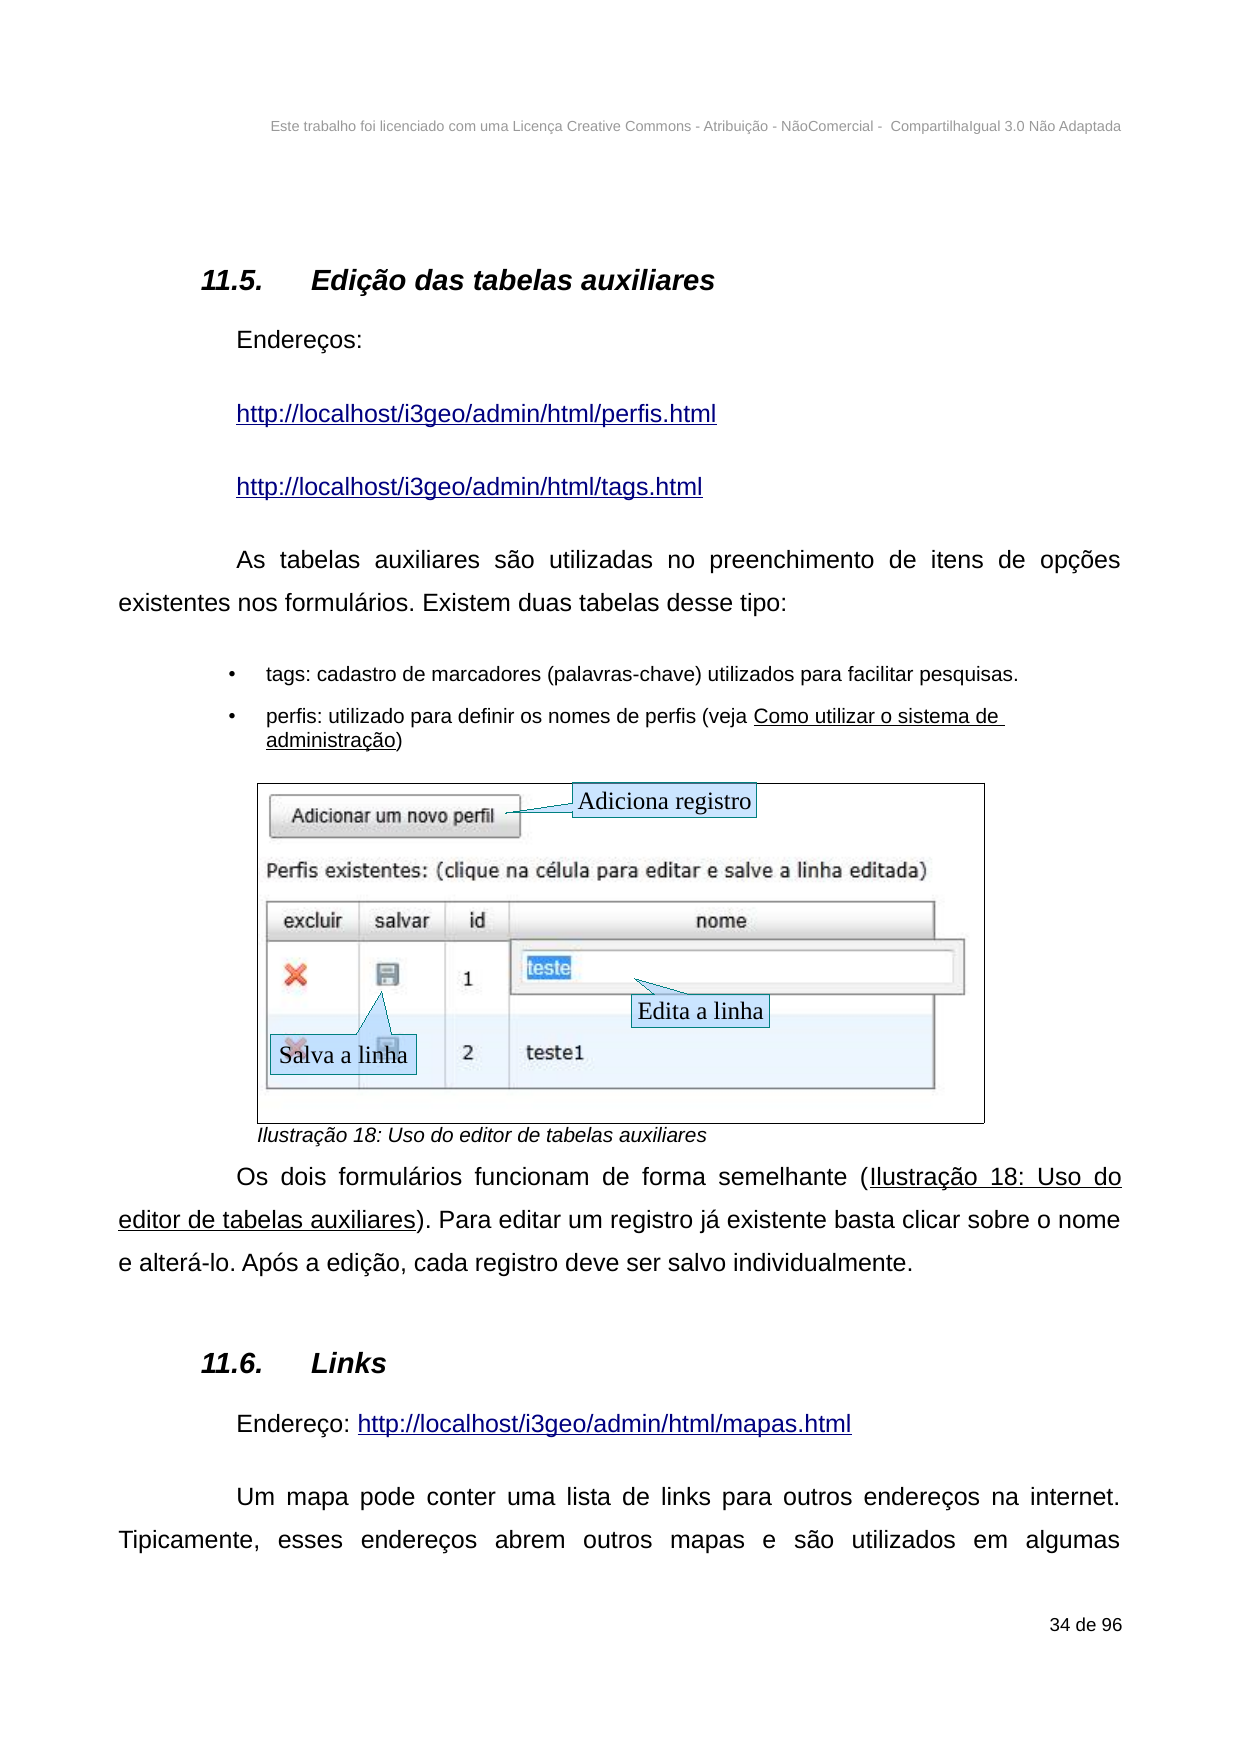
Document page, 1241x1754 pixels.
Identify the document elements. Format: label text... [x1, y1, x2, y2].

text Endereço: http://localhost/i3geo/admin/html/mapas.html [118, 1409, 1122, 1438]
text http://localhost/i3geo/admin/html/perfis.html [118, 399, 1122, 427]
text A instalação do i3Geo pode ser testada utilizando-se o programa http://localhost/i3geo/testainstal.php. O relatório traz também informações sobre versão e bibliotecas PHP necessárias. [519, 784, 756, 817]
picture [258, 784, 984, 1123]
list perfis: utilizado para definir os nomes de perfis (veja Como utilizar o sistema de administração) [228, 704, 1122, 752]
text Um mapa pode conter uma lista de links para outros endereços na internet. Tipicamente, esses endereços abrem outros mapas e são utilizados em algumas [118, 1482, 1122, 1554]
text As tabelas auxiliares são utilizadas no preenchimento de itens de opções existentes nos formulários. Existem duas tabelas desse tipo: [118, 545, 1122, 617]
text A instalação do i3Geo pode ser testada utilizando-se o programa http://localhost/i3geo/testainstal.php. O relatório traz também informações sobre versão e bibliotecas PHP necessárias. [632, 979, 769, 1027]
text http://localhost/i3geo/admin/html/tags.html [118, 472, 1122, 501]
text A instalação do i3Geo pode ser testada utilizando-se o programa http://localhost/i3geo/testainstal.php. O relatório traz também informações sobre versão e bibliotecas PHP necessárias. [271, 992, 416, 1074]
subtitle Links [163, 1346, 1077, 1380]
list tags: cadastro de marcadores (palavras-chave) utilizados para facilitar pesquisas. [228, 661, 1122, 686]
subtitle Edição das tabelas auxiliares [163, 263, 1077, 296]
text Os dois formulários funcionam de forma semelhante (Ilustração 18: Uso do editor de tabelas auxiliares). Para editar um registro já existente basta clicar sobre o nome e alterá-lo. Após a edição, cada registro deve ser salvo individualmente. [118, 770, 1122, 1277]
text Ilustração 18: Uso do editor de tabelas auxiliares [257, 1124, 983, 1147]
text Endereços: [118, 325, 1122, 354]
